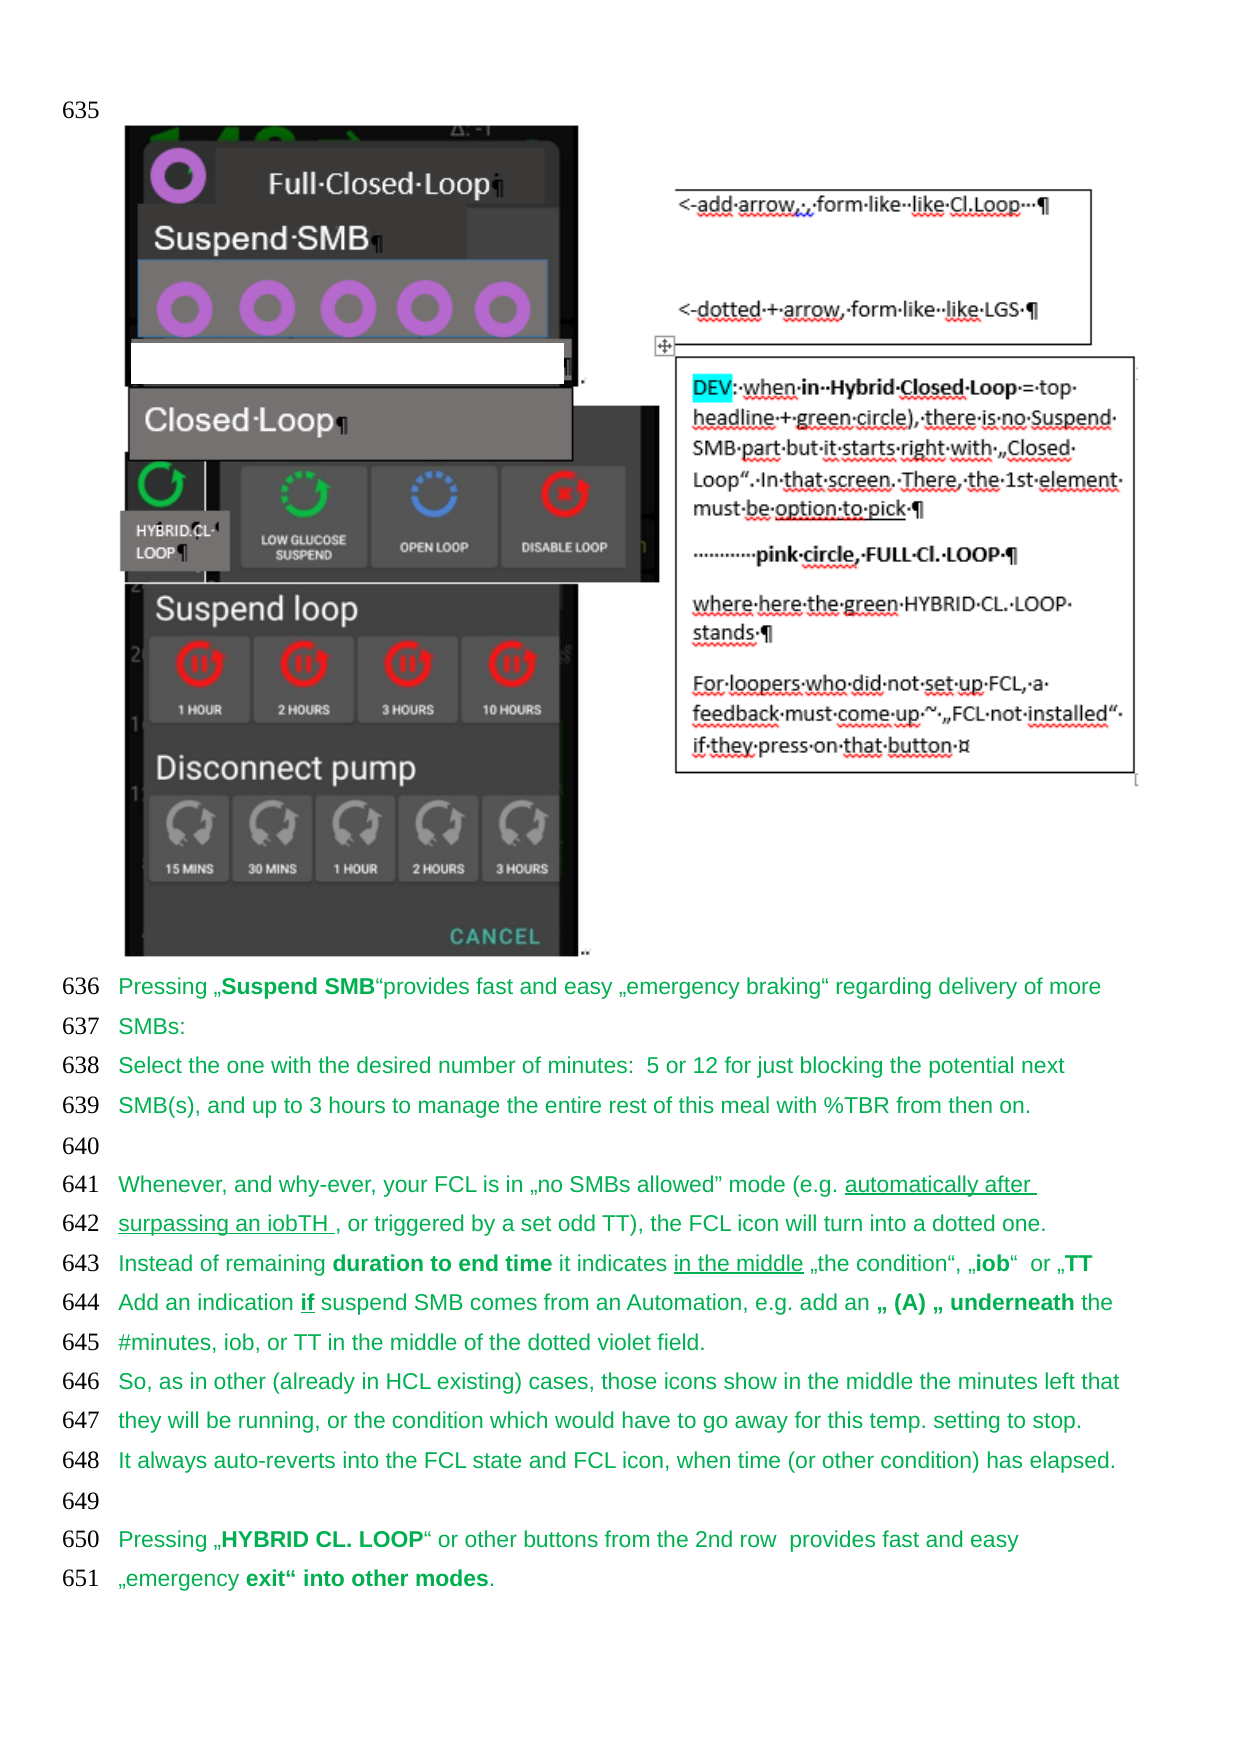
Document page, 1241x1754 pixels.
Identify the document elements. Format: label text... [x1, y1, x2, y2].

text Instead of remaining duration to end time it indicates in the middle „the condition“, „iob“ or „TT [118, 1249, 1122, 1276]
text Select the one with the desired number of minutes: 5 or 12 for just blocking the potential next SMB(s), and up to 3 hours to manage the entire rest of this meal with %TBR from then on. [118, 1052, 1122, 1118]
text Whenever, and why-ever, your FCL is in „no SMBs allowed” mode (e.g. automatically after surpassing an iobTH , or triggered by a set odd TT), the FCL icon will turn into a dotted one. [118, 1171, 1122, 1236]
text Pressing „Suspend SMB“provides fast and easy „emergency braking“ regarding delivery of more SMBs: [118, 973, 1122, 1039]
text Pressing „HYBRID CL. LOOP“ or other buttons from the 2nd row provides fast and easy „emergency exit“ into other modes. [118, 1526, 1122, 1592]
text It always auto-reverts into the FCL state and FCL icon, when time (or other condition) has elapsed. [118, 1447, 1122, 1473]
text Add an indication if suspend SMB comes from an Automation, e.g. add an „ (A) „ underneath the #minutes, iob, or TT in the middle of the dotted violet field. [118, 1289, 1122, 1355]
text 5 MINS 12 MINS 30 MINS 1 HOUR 3 HOURS [146, 351, 549, 377]
text So, as in other (already in HCL existing) cases, those icons show in the middle the minutes left that they will be running, or the condition which would have to go away for this temp. setting to stop. [118, 1368, 1122, 1434]
